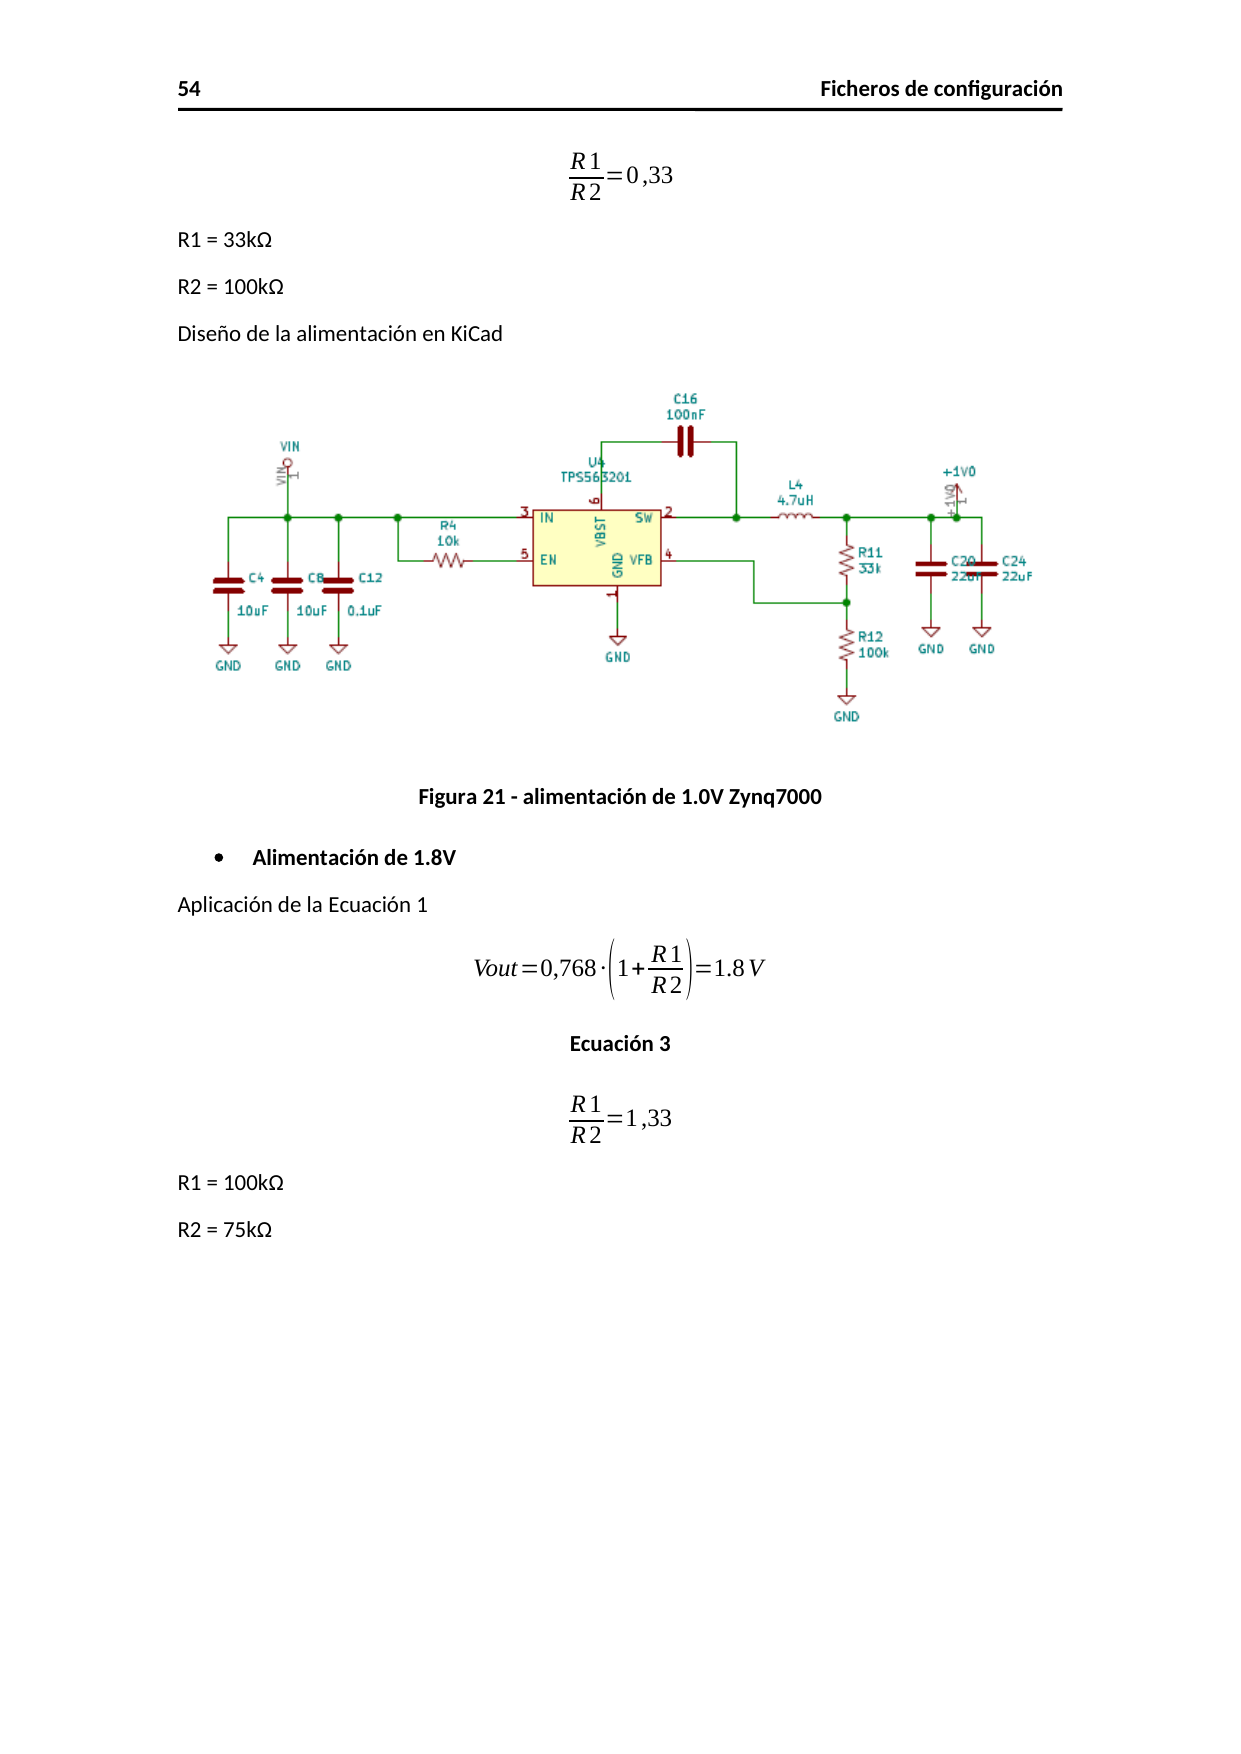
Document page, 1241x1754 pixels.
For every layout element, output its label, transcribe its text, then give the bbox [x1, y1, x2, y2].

text R2 = 100kΩ [177, 272, 1063, 300]
text R2 = 75kΩ [177, 1215, 1063, 1243]
picture [177, 366, 1063, 755]
text R1 = 100kΩ [177, 1168, 1063, 1197]
text Aplicación de la Ecuación 1 [177, 890, 1063, 918]
text Figura 21 - alimentación de 1.0V Zynq7000 [177, 782, 1063, 810]
text R1 = 33kΩ [177, 226, 1063, 253]
list Alimentación de 1.8V [215, 843, 1063, 871]
text Ecuación 3 [177, 1029, 1063, 1057]
text Diseño de la alimentación en KiCad [177, 319, 1063, 347]
